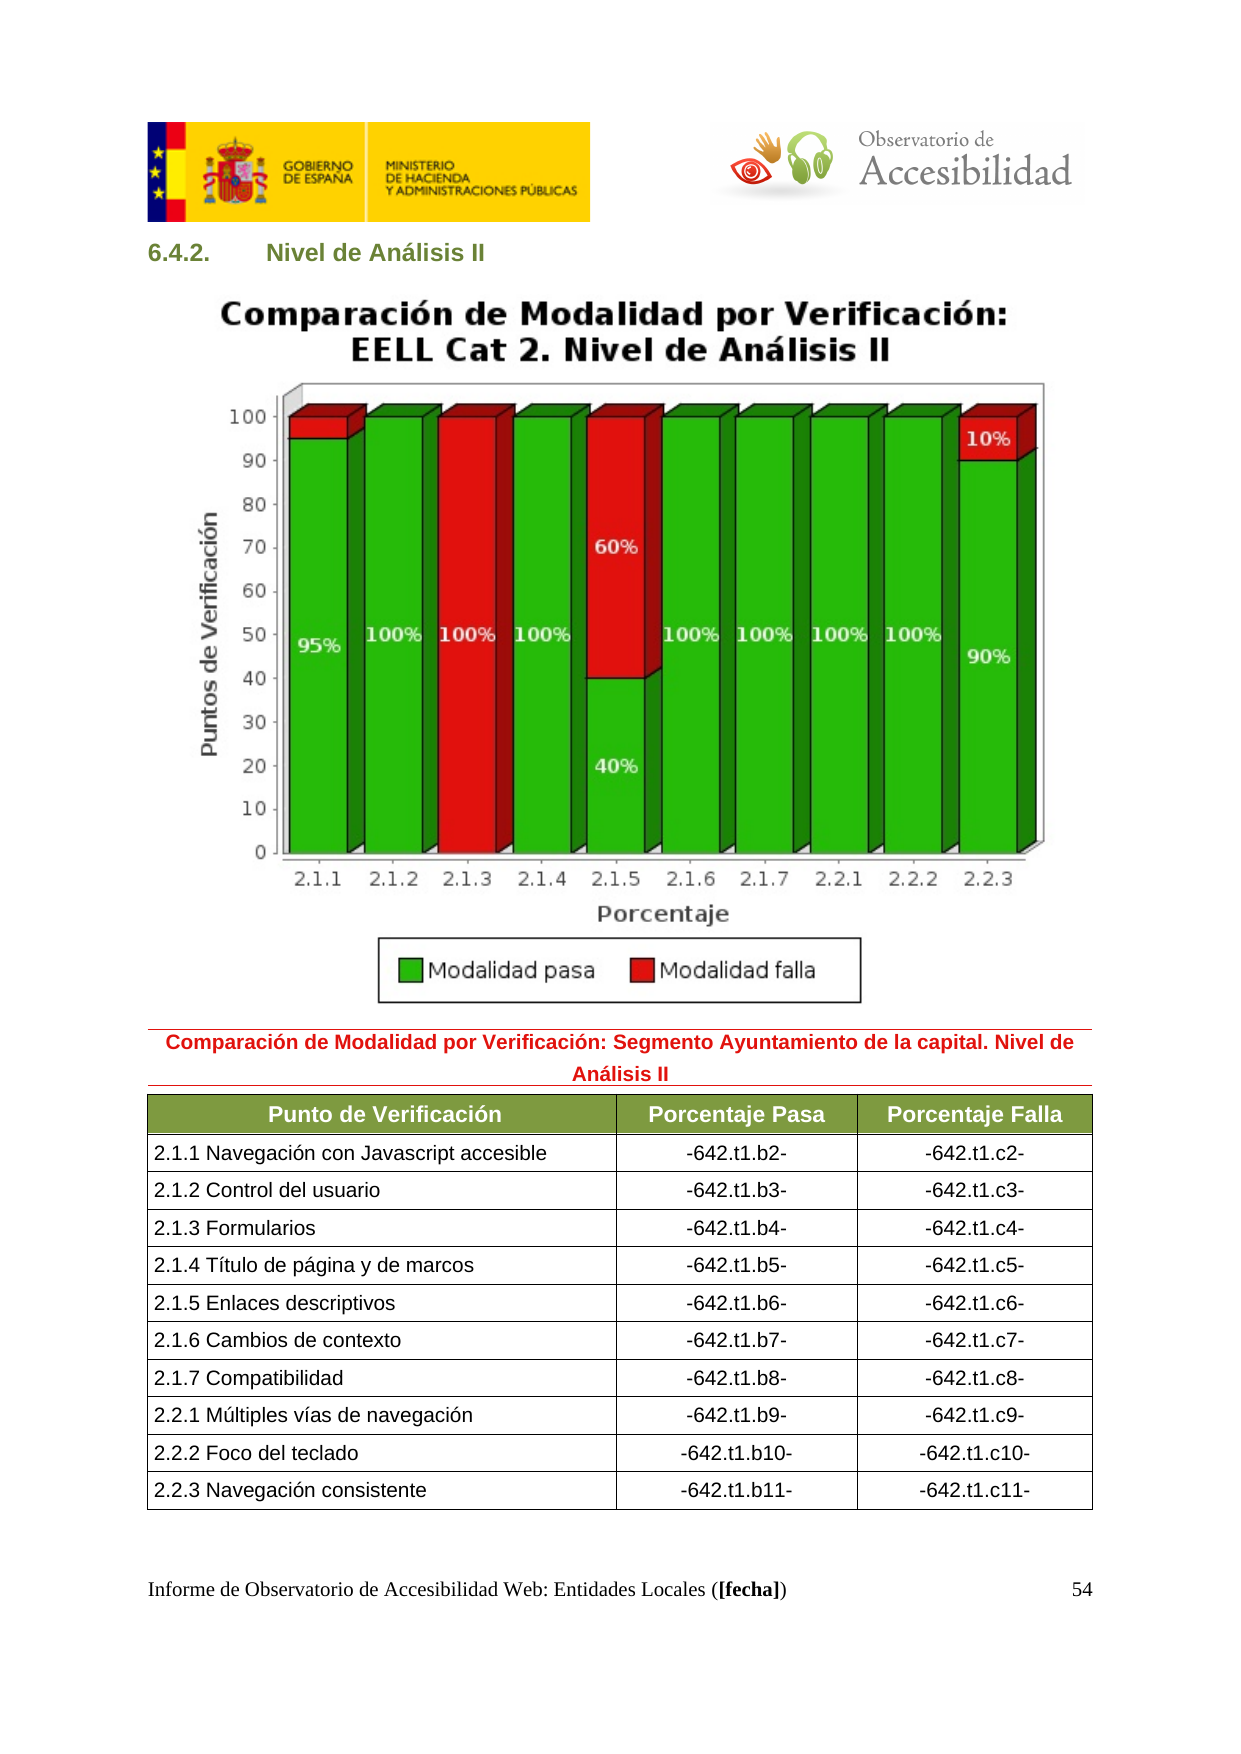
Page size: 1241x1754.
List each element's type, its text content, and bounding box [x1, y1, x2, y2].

text Comparación de Modalidad por Verificación: Segmento Ayuntamiento de la capital. Nivel de Análisis II [148, 1030, 1092, 1085]
table_cell -642.t1.b3- [617, 1172, 857, 1208]
table_header Punto de Verificación [148, 1095, 616, 1133]
table_cell -642.t1.b11- [617, 1472, 857, 1508]
table_cell -642.t1.b6- [617, 1285, 857, 1321]
table_cell -642.t1.c11- [858, 1472, 1092, 1508]
table_cell 2.1.7 Compatibilidad [148, 1360, 616, 1396]
table_cell -642.t1.c9- [858, 1397, 1092, 1433]
picture [147, 122, 591, 222]
table_header Porcentaje Falla [858, 1095, 1092, 1133]
table_cell 2.1.2 Control del usuario [148, 1172, 616, 1208]
table_cell 2.1.4 Título de página y de marcos [148, 1247, 616, 1283]
table_cell 2.1.1 Navegación con Javascript accesible [148, 1135, 616, 1171]
table_cell -642.t1.b2- [617, 1135, 857, 1171]
table_cell -642.t1.c8- [858, 1360, 1092, 1396]
table_cell -642.t1.c4- [858, 1210, 1092, 1246]
table_cell 2.1.6 Cambios de contexto [148, 1322, 616, 1358]
table_cell 2.1.5 Enlaces descriptivos [148, 1285, 616, 1321]
table_cell -642.t1.b4- [617, 1210, 857, 1246]
table_cell -642.t1.c7- [858, 1322, 1092, 1358]
table_cell -642.t1.b9- [617, 1397, 857, 1433]
picture [178, 294, 1062, 1005]
table_cell -642.t1.c2- [858, 1135, 1092, 1171]
table_cell 2.1.3 Formularios [148, 1210, 616, 1246]
table_cell -642.t1.c3- [858, 1172, 1092, 1208]
table_cell -642.t1.c10- [858, 1435, 1092, 1471]
table_cell 2.2.2 Foco del teclado [148, 1435, 616, 1471]
table_cell 2.2.1 Múltiples vías de navegación [148, 1397, 616, 1433]
table_cell -642.t1.b7- [617, 1322, 857, 1358]
table_header Porcentaje Pasa [617, 1095, 857, 1133]
list Nivel de Análisis II [148, 238, 1092, 267]
table_cell -642.t1.b10- [617, 1435, 857, 1471]
table_cell -642.t1.c5- [858, 1247, 1092, 1283]
table_cell -642.t1.b5- [617, 1247, 857, 1283]
table_cell -642.t1.c6- [858, 1285, 1092, 1321]
table_cell 2.2.3 Navegación consistente [148, 1472, 616, 1508]
picture [710, 122, 1086, 205]
table_cell -642.t1.b8- [617, 1360, 857, 1396]
